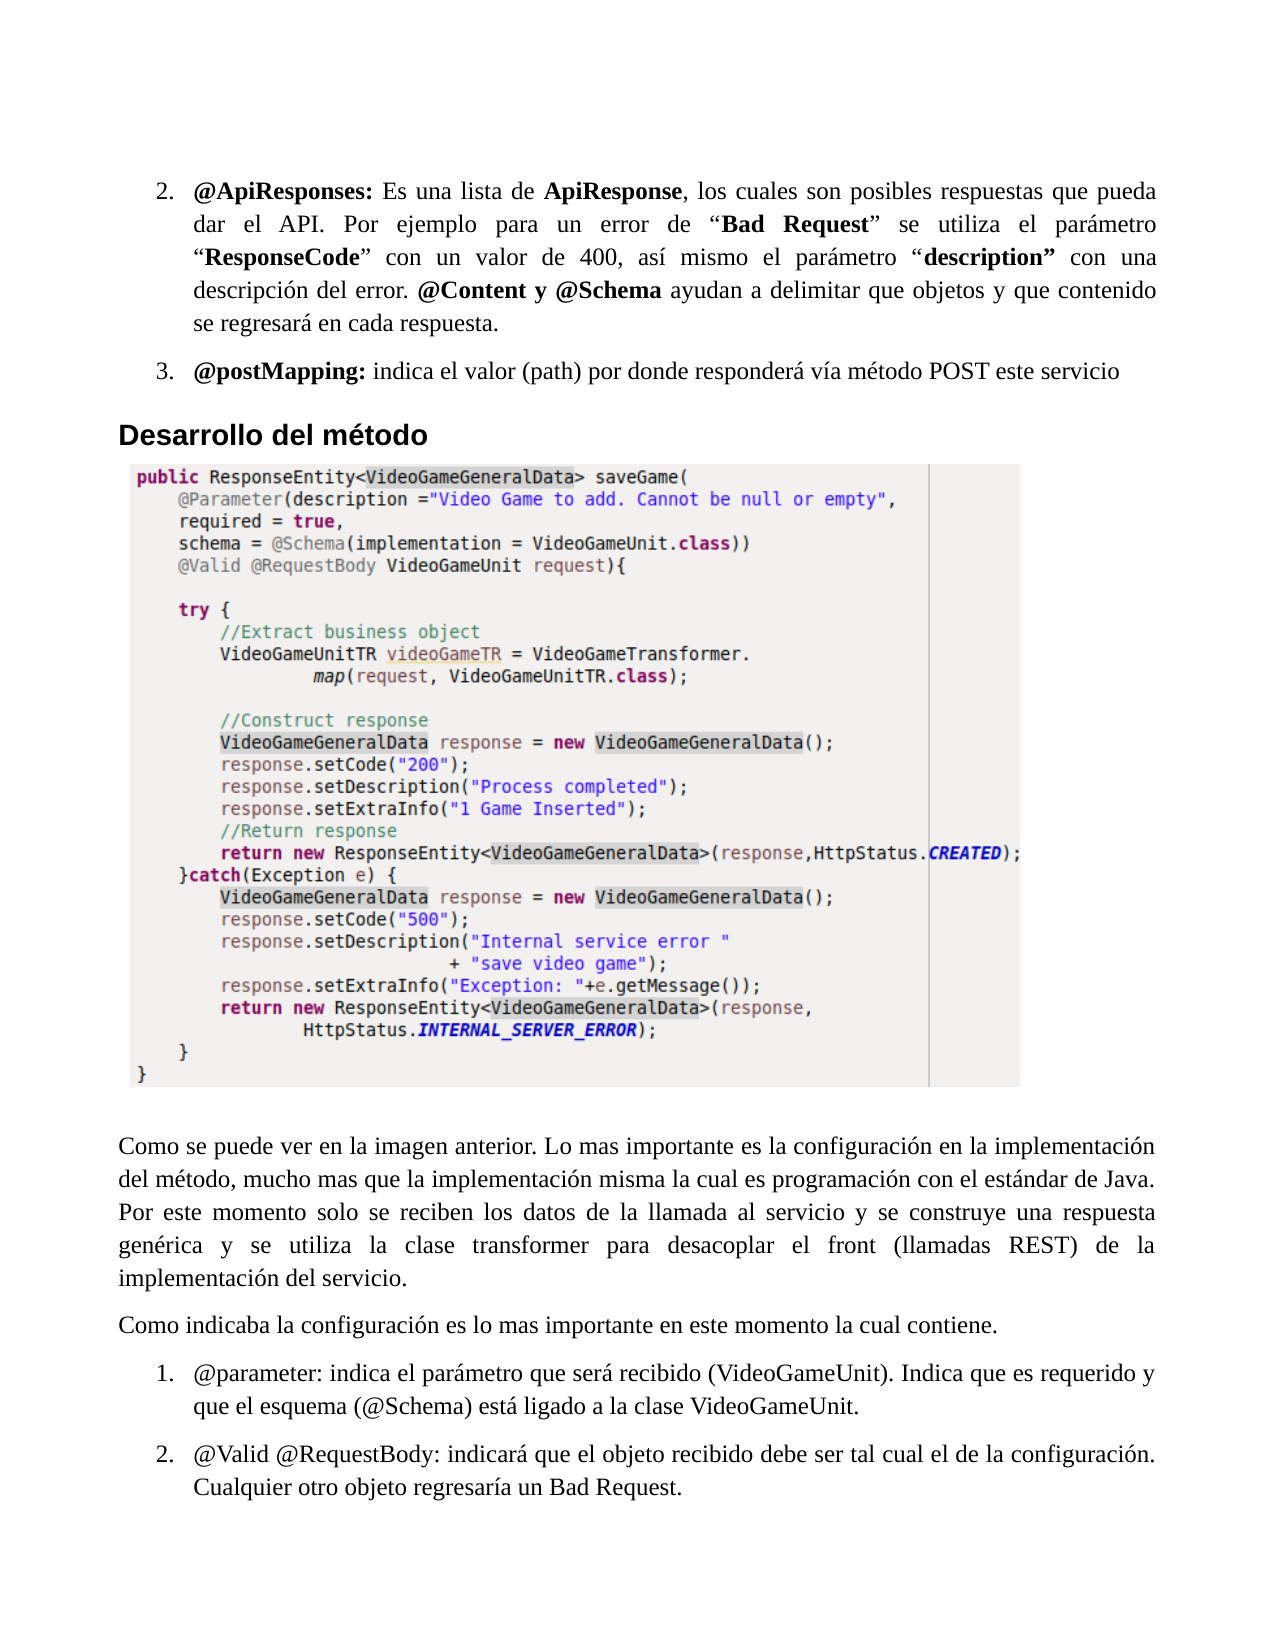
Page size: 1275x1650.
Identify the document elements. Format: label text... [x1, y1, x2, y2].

subtitle Desarrollo del método [118, 418, 1157, 452]
list @postMapping: indica el valor (path) por donde responderá vía método POST este servicio [156, 356, 1157, 385]
list @Valid @RequestBody: indicará que el objeto recibido debe ser tal cual el de la configuración. Cualquier otro objeto regresaría un Bad Request. [156, 1439, 1157, 1501]
picture [129, 464, 1021, 1087]
text Como se puede ver en la imagen anterior. Lo mas importante es la configuración en la implementación del método, mucho mas que la implementación misma la cual es programación con el estándar de Java. Por este momento solo se reciben los datos de la llamada al servicio y se construye una respuesta genérica y se utiliza la clase transformer para desacoplar el front (llamadas REST) de la implementación del servicio. [118, 1131, 1157, 1292]
text Como indicaba la configuración es lo mas importante en este momento la cual contiene. [118, 1311, 1157, 1339]
list @ApiResponses: Es una lista de ApiResponse, los cuales son posibles respuestas que pueda dar el API. Por ejemplo para un error de “Bad Request” se utiliza el parámetro “ResponseCode” con un valor de 400, así mismo el parámetro “description” con una descripción del error. @Content y @Schema ayudan a delimitar que objetos y que contenido se regresará en cada respuesta. [156, 176, 1157, 337]
list @parameter: indica el parámetro que será recibido (VideoGameUnit). Indica que es requerido y que el esquema (@Schema) está ligado a la clase VideoGameUnit. [156, 1358, 1157, 1420]
